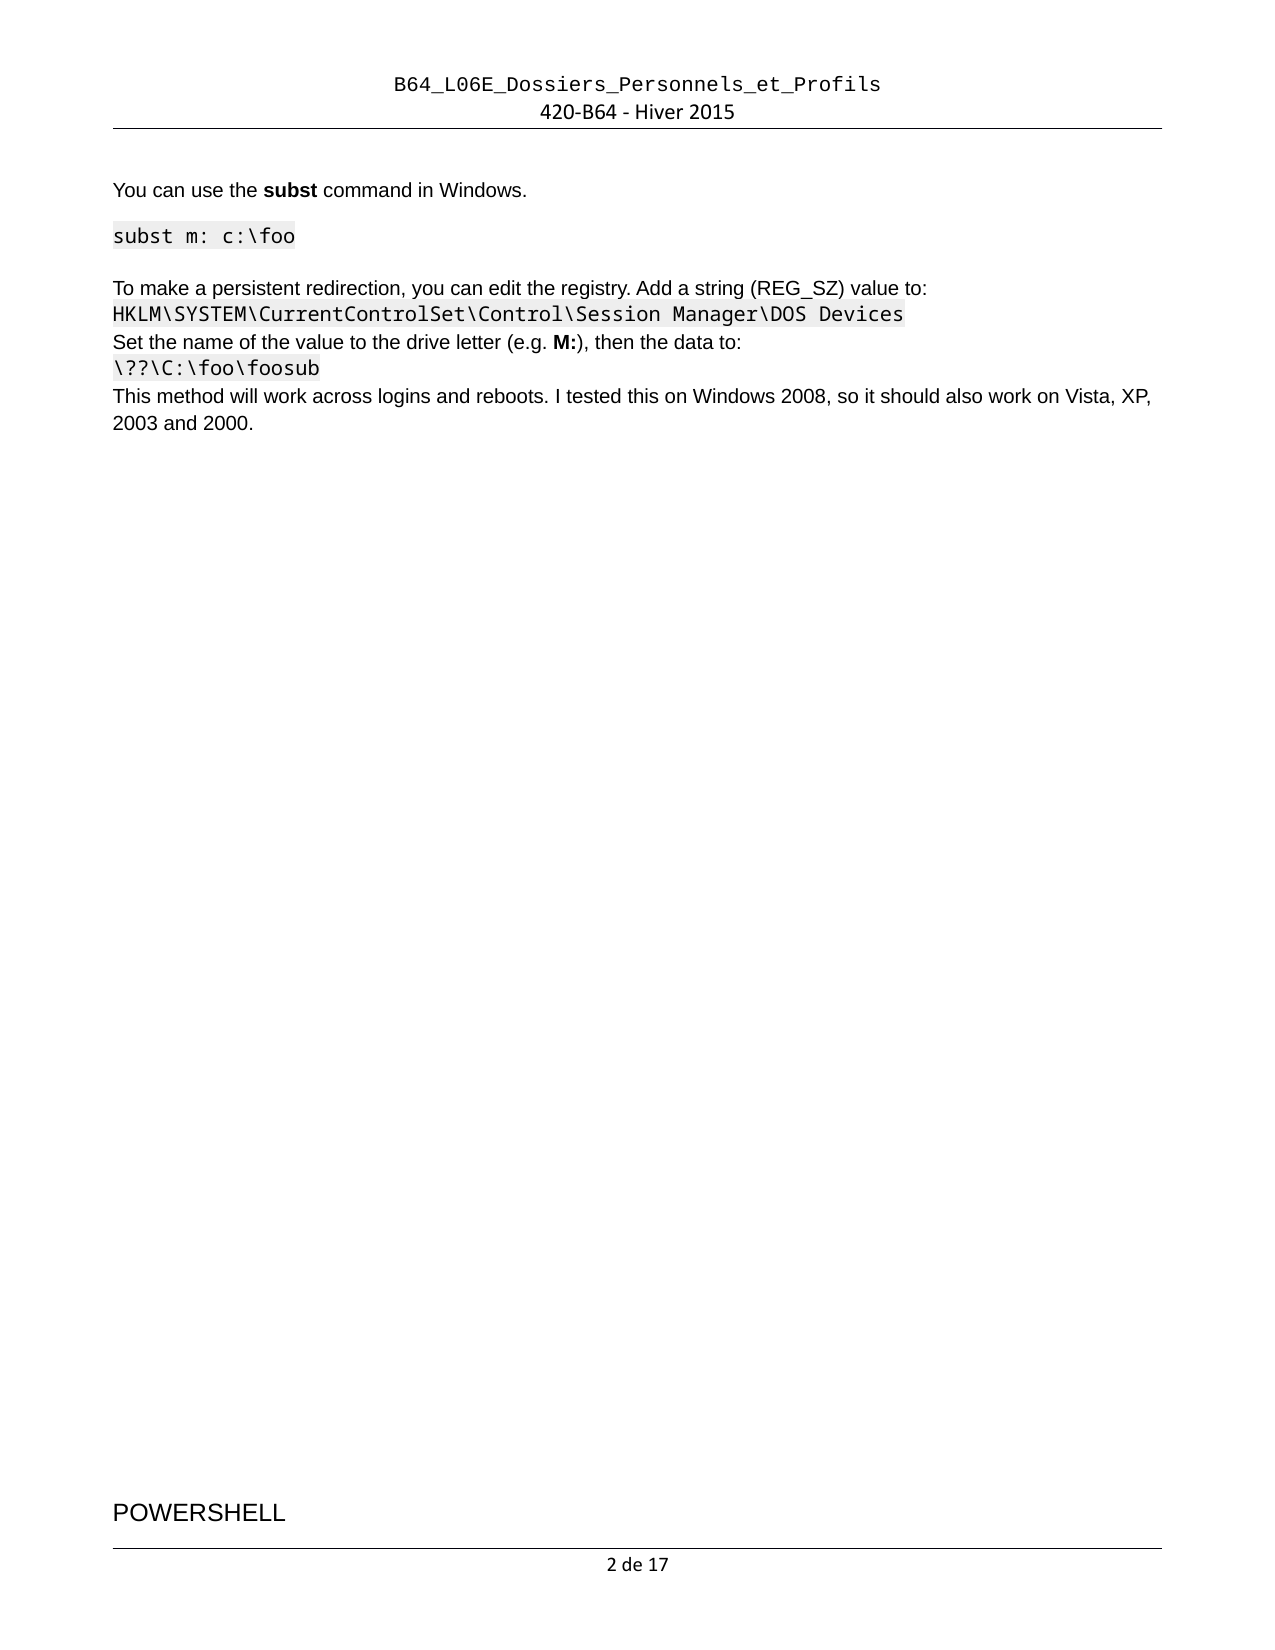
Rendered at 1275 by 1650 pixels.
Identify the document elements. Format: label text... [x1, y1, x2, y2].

text Set the name of the value to the drive letter (e.g. M:), then the data to: [112, 327, 1162, 353]
text This method will work across logins and reboots. I tested this on Windows 2008, so it should also work on Vista, XP, 2003 and 2000. [112, 381, 1162, 434]
text subst m: c:\foo [112, 221, 1162, 249]
text \??\C:\foo\foosub [112, 353, 1162, 381]
text POWERSHELL [112, 1498, 1162, 1527]
text You can use the subst command in Windows. [112, 179, 1162, 202]
text To make a persistent redirection, you can edit the registry. Add a string (REG_SZ) value to: [112, 273, 1162, 299]
text HKLM\SYSTEM\CurrentControlSet\Control\Session Manager\DOS Devices [112, 299, 1162, 327]
